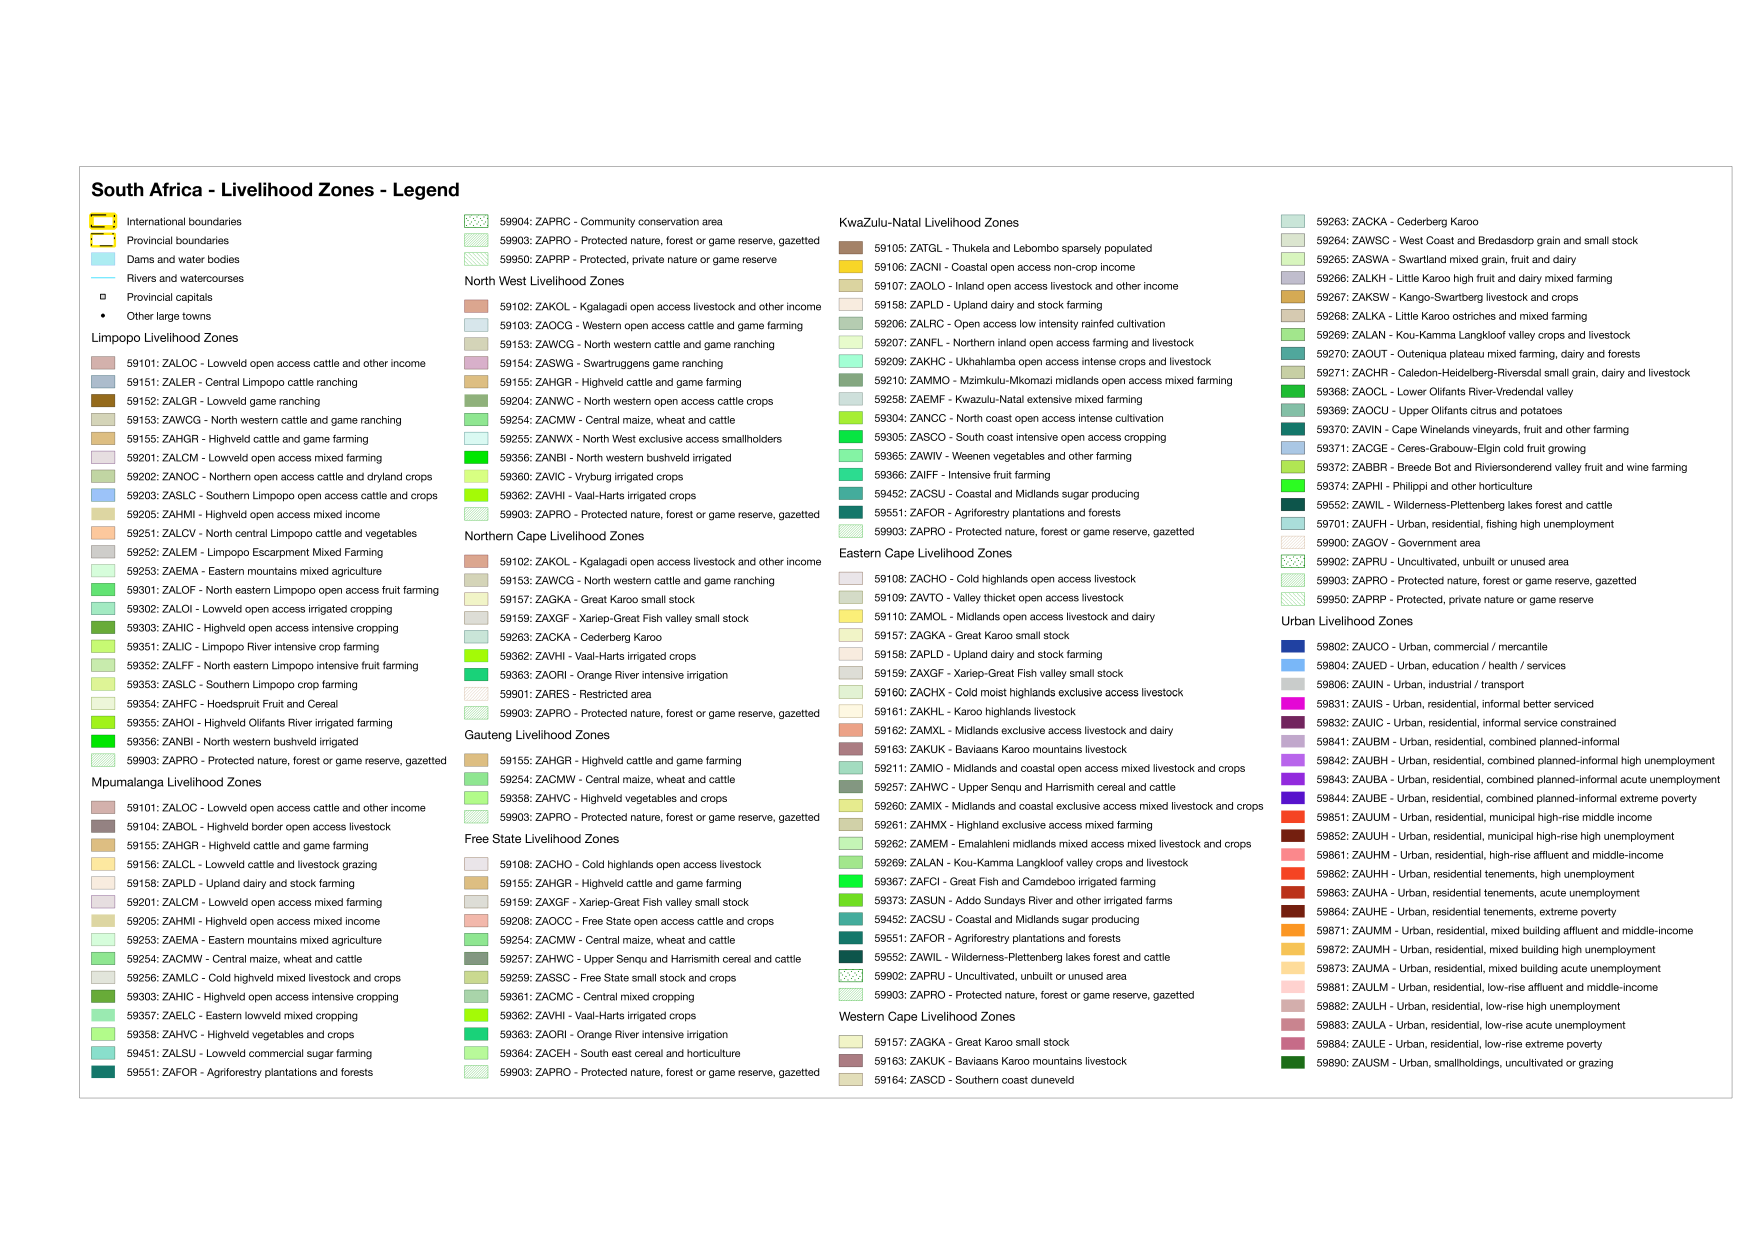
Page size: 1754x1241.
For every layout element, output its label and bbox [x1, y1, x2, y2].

picture [59, 142, 1754, 1113]
